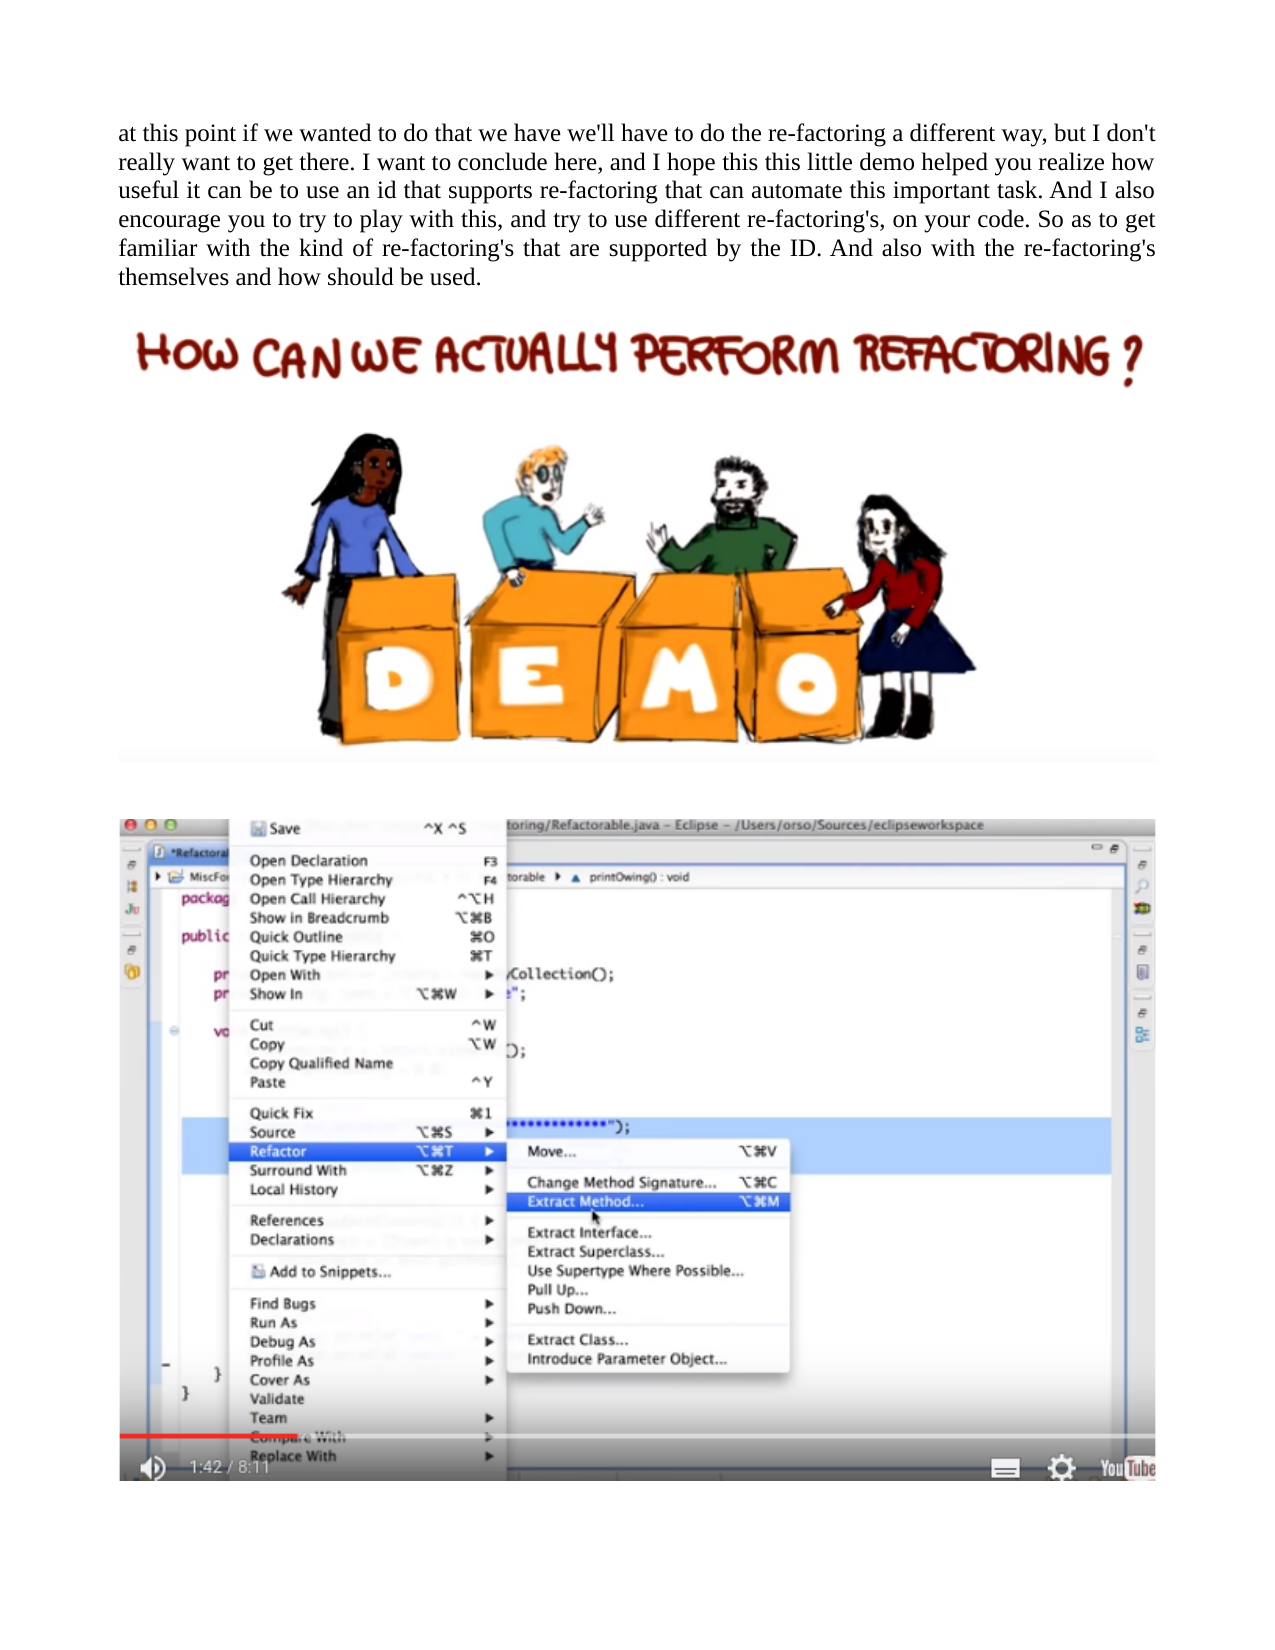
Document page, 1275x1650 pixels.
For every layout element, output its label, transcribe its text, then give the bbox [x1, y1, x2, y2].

picture [119, 819, 1156, 1481]
picture [118, 422, 1157, 762]
picture [118, 319, 1157, 394]
text at this point if we wanted to do that we have we'll have to do the re-factoring a different way, but I don't really want to get there. I want to conclude here, and I hope this this little demo helped you realize how useful it can be to use an id that supports re-factoring that can automate this important task. And I also encourage you to try to play with this, and try to use different re-factoring's, on your code. So as to get familiar with the kind of re-factoring's that are supported by the ID. And also with the re-factoring's themselves and how should be used. [118, 118, 1157, 291]
